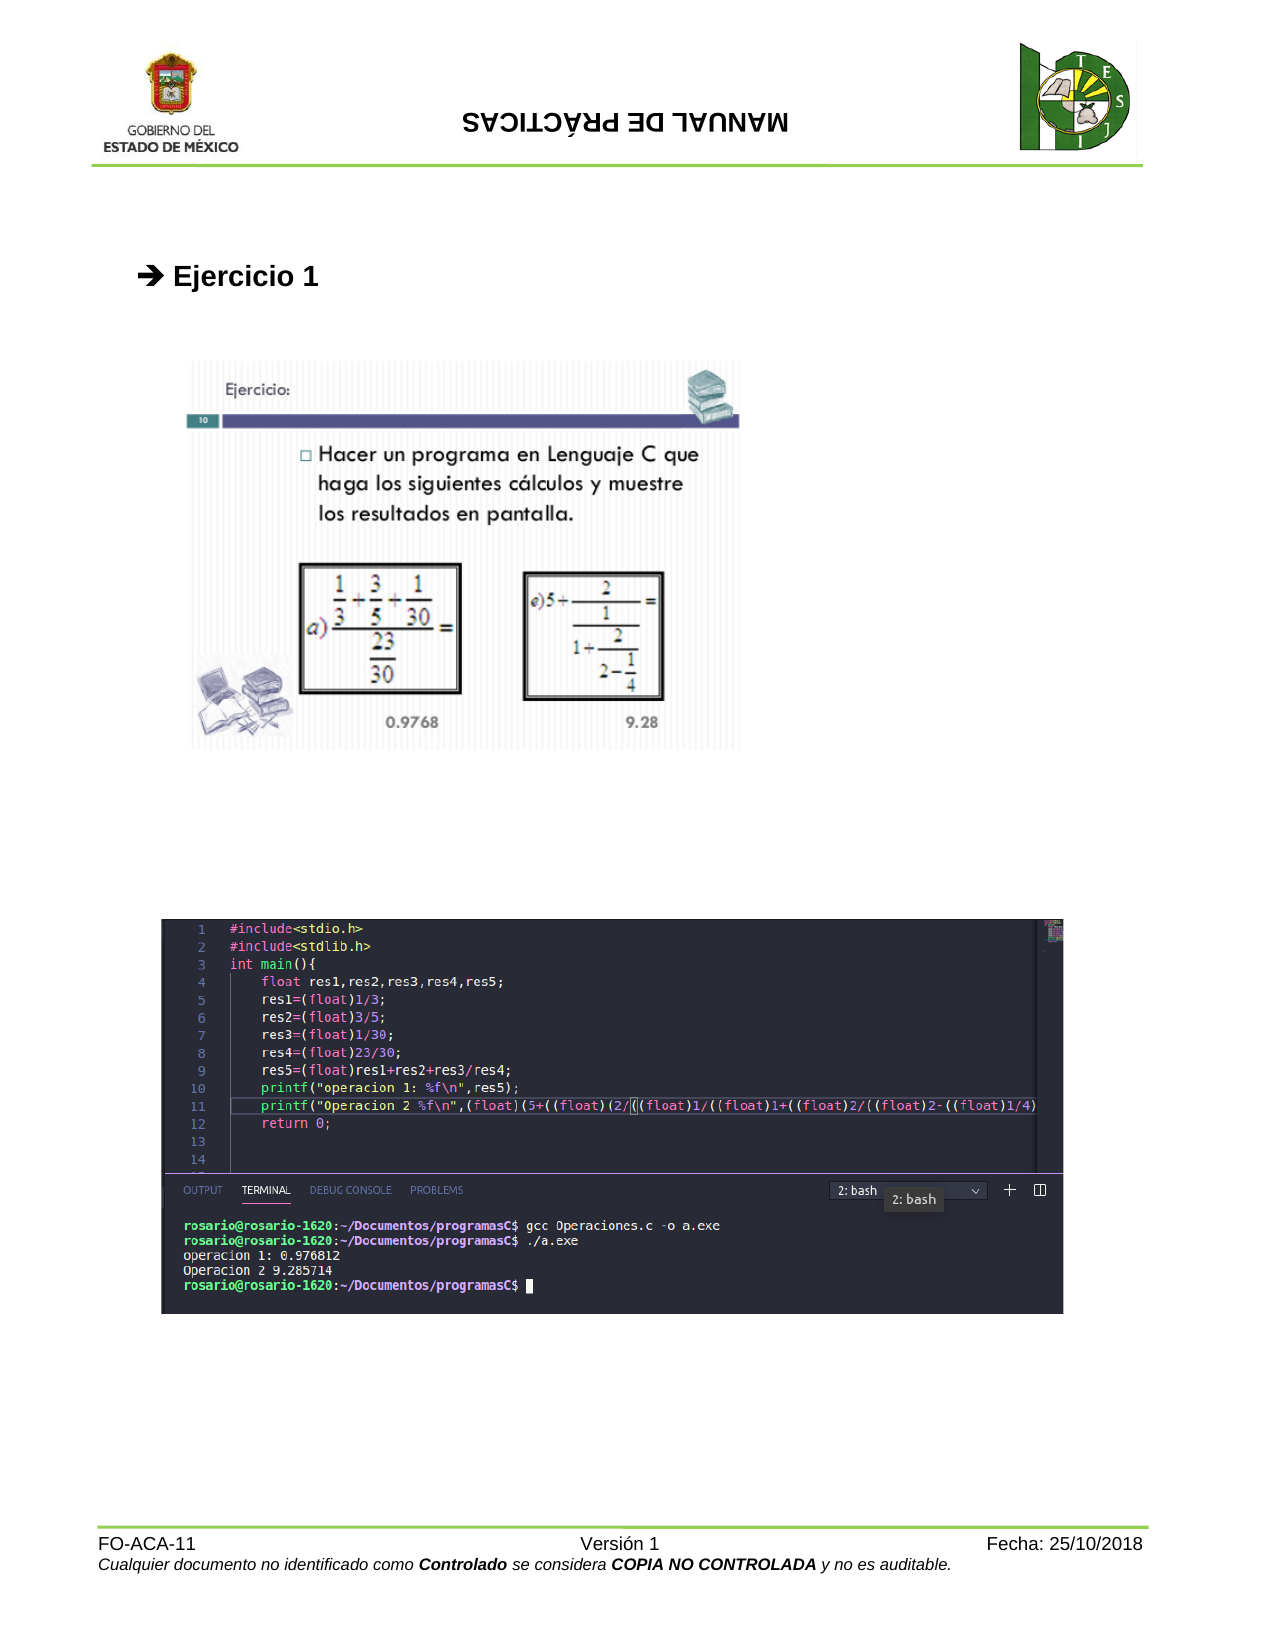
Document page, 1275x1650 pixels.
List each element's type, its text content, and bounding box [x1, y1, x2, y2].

picture [161, 919, 1064, 1314]
list Ejercicio 1 [135, 259, 1183, 293]
picture [95, 42, 241, 161]
picture [1018, 41, 1137, 157]
picture [166, 348, 269, 750]
